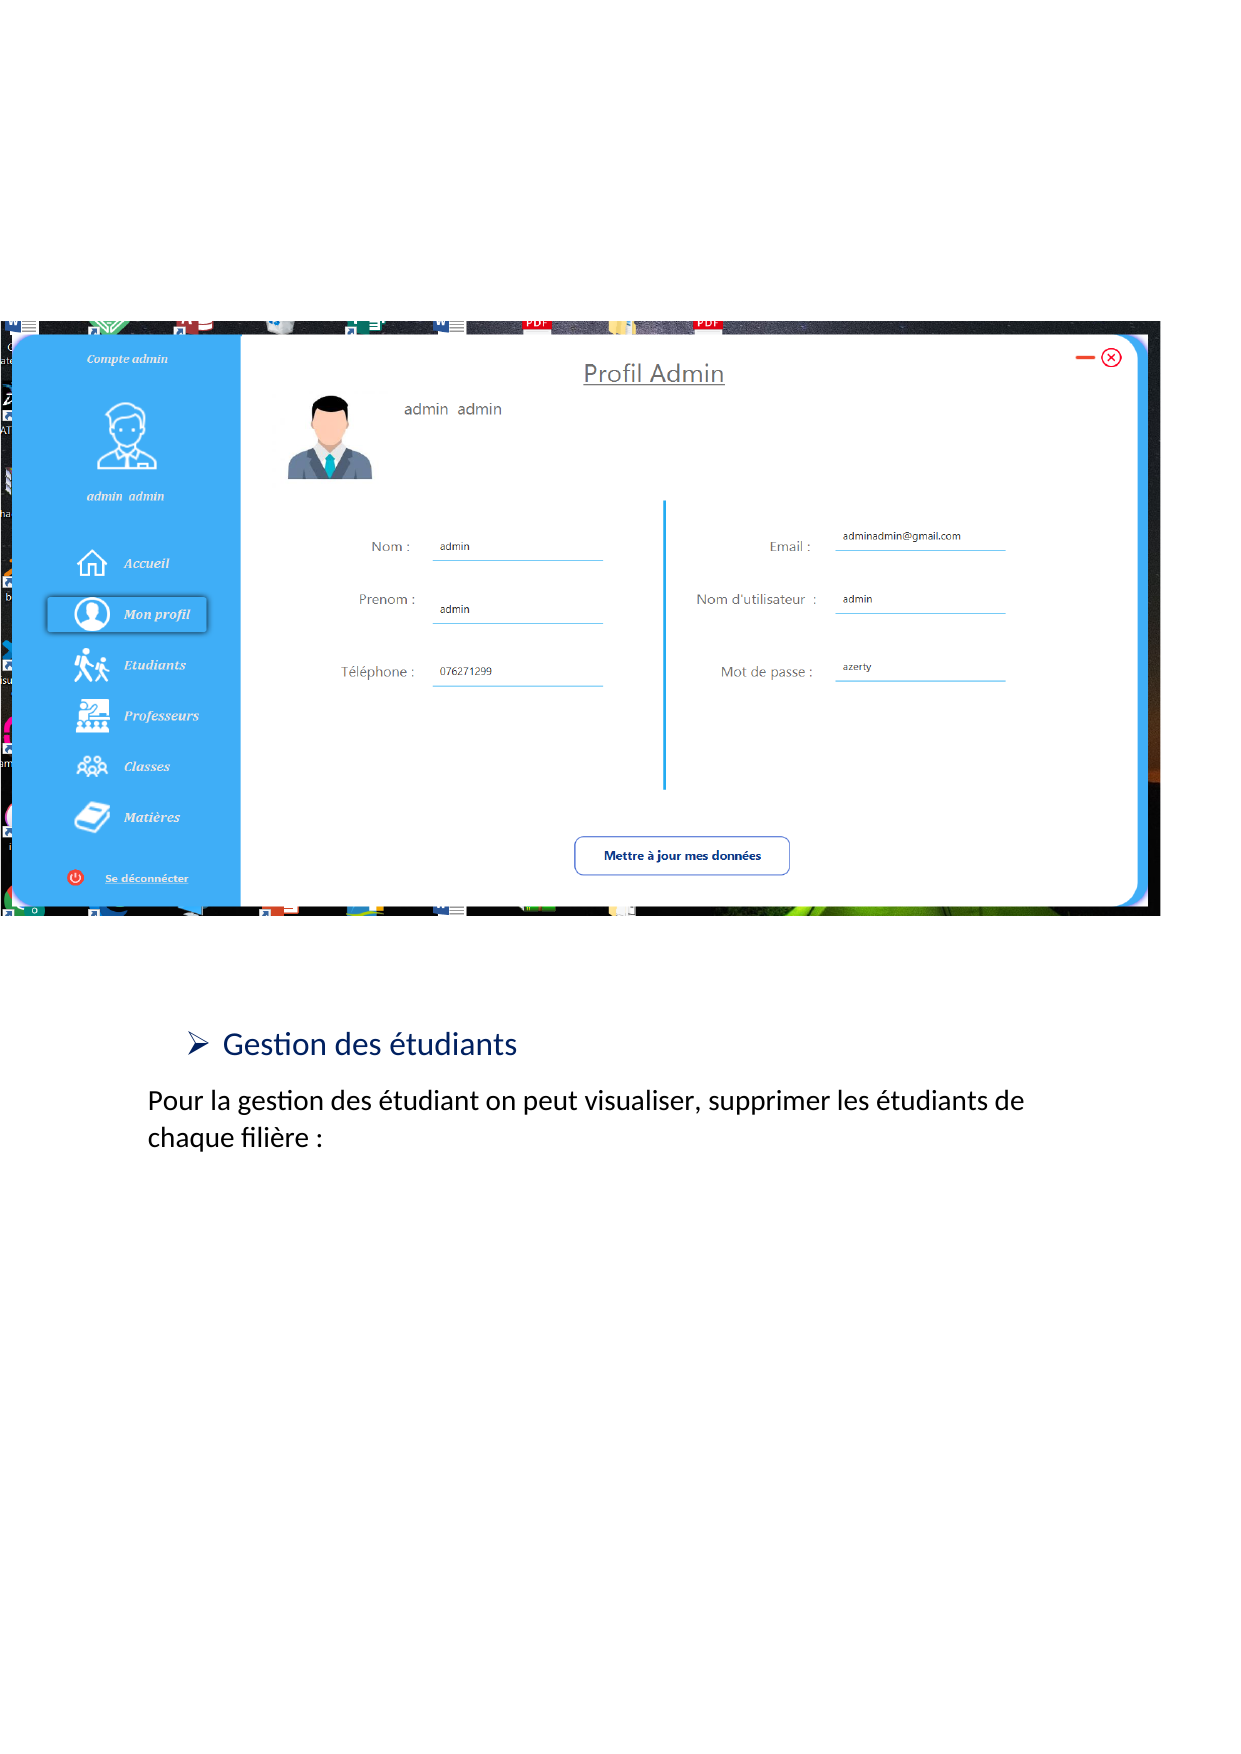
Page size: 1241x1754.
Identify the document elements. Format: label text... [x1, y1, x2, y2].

text Pour la gestion des étudiant on peut visualiser, supprimer les étudiants de chaque filière : [148, 1082, 1093, 1154]
list Gestion des étudiants [185, 1023, 1093, 1063]
